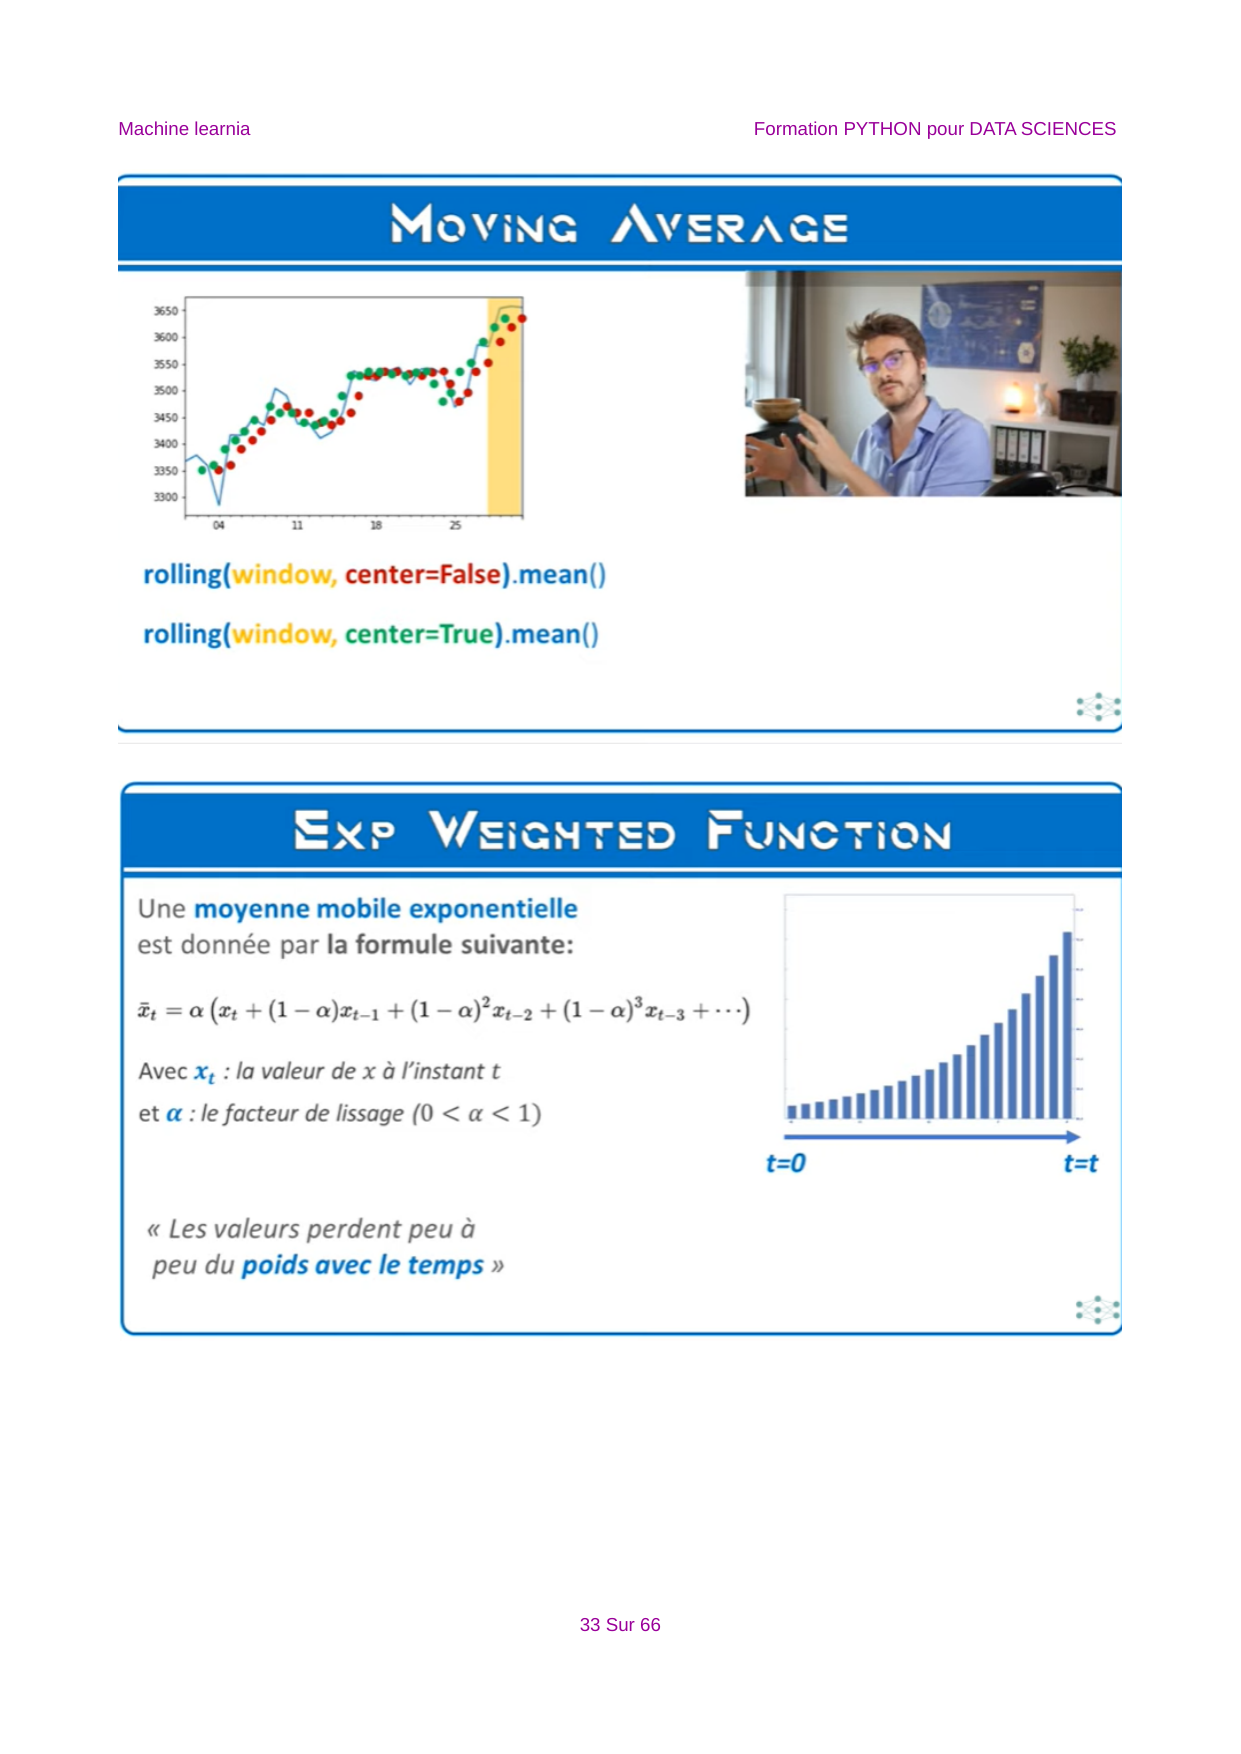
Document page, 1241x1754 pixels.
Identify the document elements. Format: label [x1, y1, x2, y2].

picture [118, 169, 1122, 744]
picture [118, 780, 1122, 1341]
